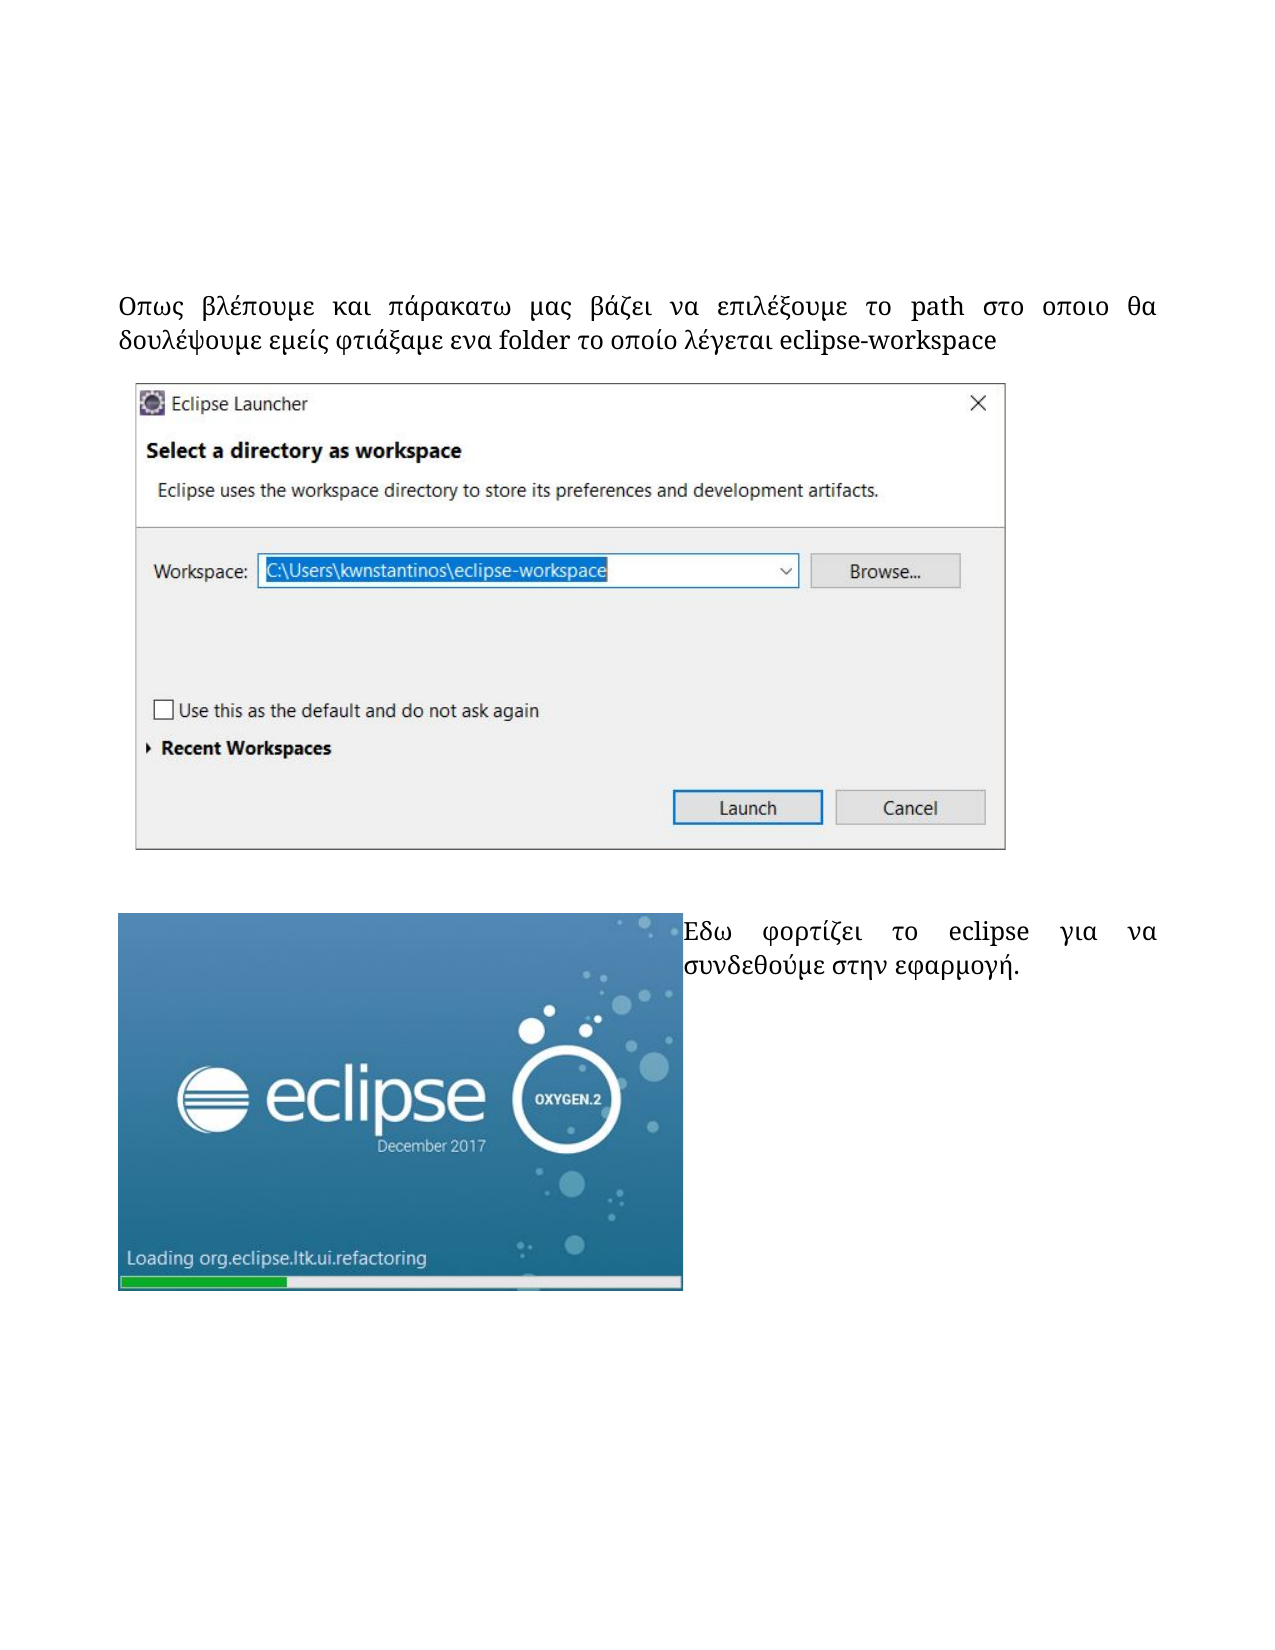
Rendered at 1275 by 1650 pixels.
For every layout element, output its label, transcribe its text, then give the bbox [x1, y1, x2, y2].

text Εδω φορτίζει το eclipse για να συνδεθούμε στην εφαρμογή. [684, 913, 1157, 981]
picture [118, 913, 684, 1291]
picture [135, 383, 1006, 850]
text Οπως βλέπουμε και πάρακατω μας βάζει να επιλέξουμε το path στο οποιο θα δουλέψουμε εμείς φτιάξαμε ενα folder το οποίο λέγεται eclipse-workspace [118, 288, 1157, 357]
